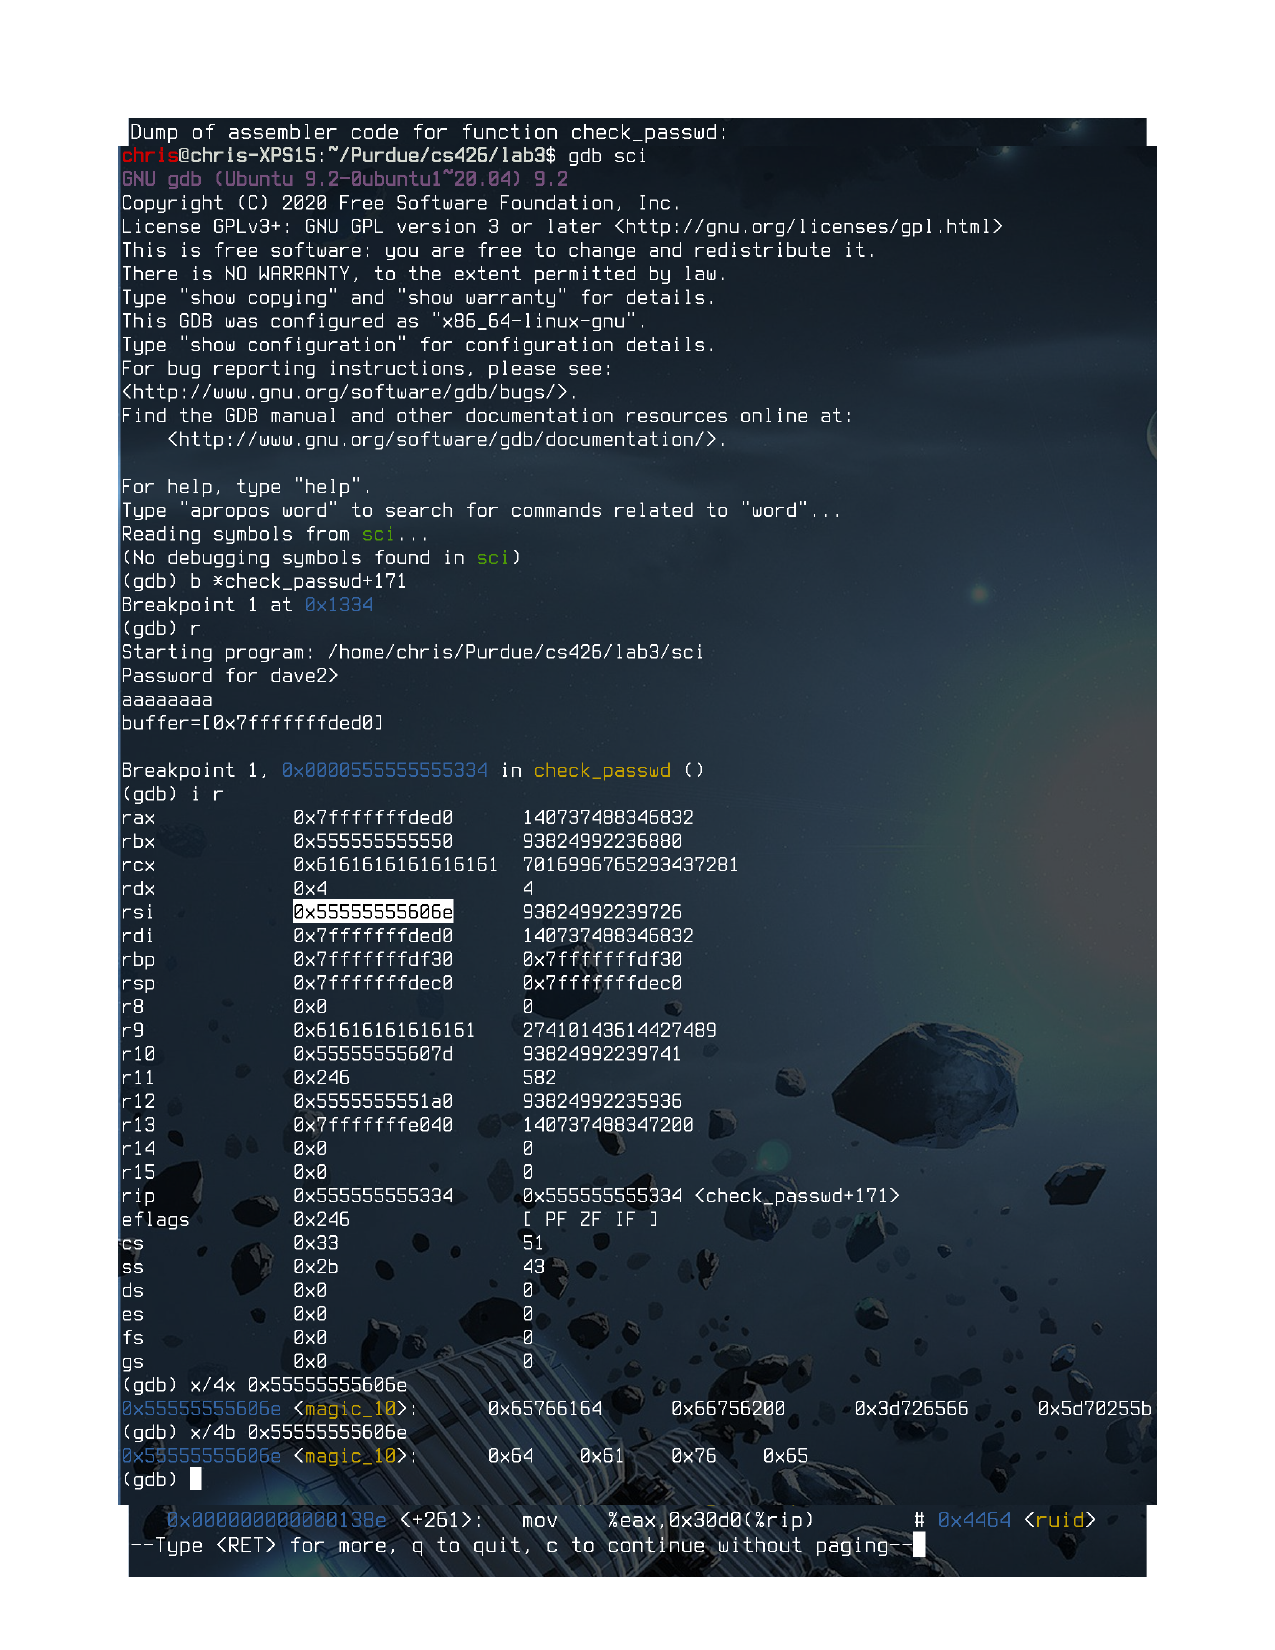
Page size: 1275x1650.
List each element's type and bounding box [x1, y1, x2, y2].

picture [118, 118, 1157, 1577]
